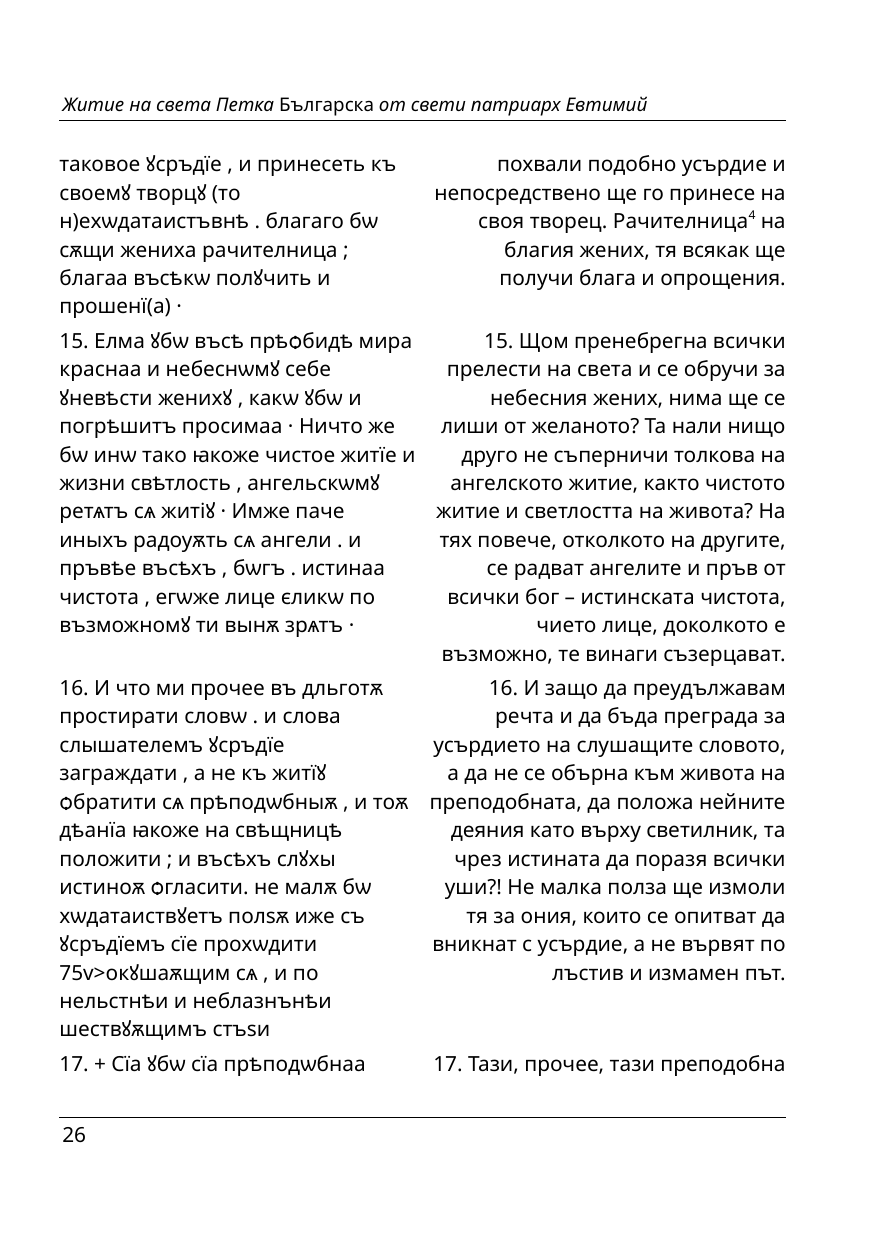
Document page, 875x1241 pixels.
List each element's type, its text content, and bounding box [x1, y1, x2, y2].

table_cell 15. Елма ꙋбѡ въсѣ прѣѻбидѣ мира краснаа и небеснѡмꙋ себе ꙋневѣсти женихꙋ , какѡ ꙋбѡ и погрѣшитъ просимаа · Ничто же бѡ инѡ тако ꙗкоже чистое житїе и жизни свѣтлость , ангельскѡмꙋ ретѧтъ сѧ житіꙋ · Имже паче иныхъ радѹѫть сѧ ангели . и пръвѣе въсѣхъ , бѡгъ . истинаа чистота , егѡже лице єликѡ по възможномꙋ ти вынѫ зрѧтъ · [59, 326, 422, 673]
table_cell 16. И что ми прочее въ дльготѫ простирати словѡ . и слова слышателемъ ꙋсръдїе заграждати , а не къ житїꙋ ѻбратити сѧ прѣподѡбныѫ , и тоѫ дѣанїа ꙗкоже на свѣщницѣ положити ; и въсѣхъ слꙋхы истиноѫ ѻгласити. не малѫ бѡ хѡдатаиствꙋетъ полѕѫ иже съ ꙋсръдїемъ сїе прохѡдити 75v>окꙋшаѫщим сѧ , и по нельстнѣи и неблазнънѣи шествꙋѫщимъ стъѕи [59, 673, 422, 1049]
table_cell 17. + Сїа ꙋбѡ сїа прѣподѡбнаа [59, 1049, 422, 1077]
table_cell похвали подобно усърдие и непосредствено ще го принесе на своя творец. Рачителница4 на благия жених, тя всякак ще получи блага и опрощения. [422, 150, 786, 326]
table_cell 16. И защо да преудължавам речта и да бъда преграда за усърдието на слушащите словото, а да не се обърна към живота на преподобната, да положа нейните деяния като върху светилник, та чрез истината да поразя всички уши?! Не малка полза ще измоли тя за ония, които се опитват да вникнат с усърдие, а не вървят по лъстив и измамен път. [422, 673, 786, 1049]
table_cell 17. Тази, прочее, тази преподобна [422, 1049, 786, 1077]
table_cell 15. Щом пренебрегна всички прелести на света и се обручи за небесния жених, нима ще се лиши от желаното? Та нали нищо друго не съперничи толкова на ангелското житие, както чистото житие и светлостта на живота? На тях повече, отколкото на другите, се радват ангелите и пръв от всички бог – истинската чистота, чието лице, доколкото е възможно, те винаги съзерцават. [422, 326, 786, 673]
table_cell таковое ꙋсръдїе , и принесеть къ своемꙋ творцꙋ (то н)ехѡдатаистъвнѣ . благаго бѡ сѫщи жениха рачителница ; благаа въсѣкѡ полꙋчить и прошенї(а) · [59, 150, 422, 326]
